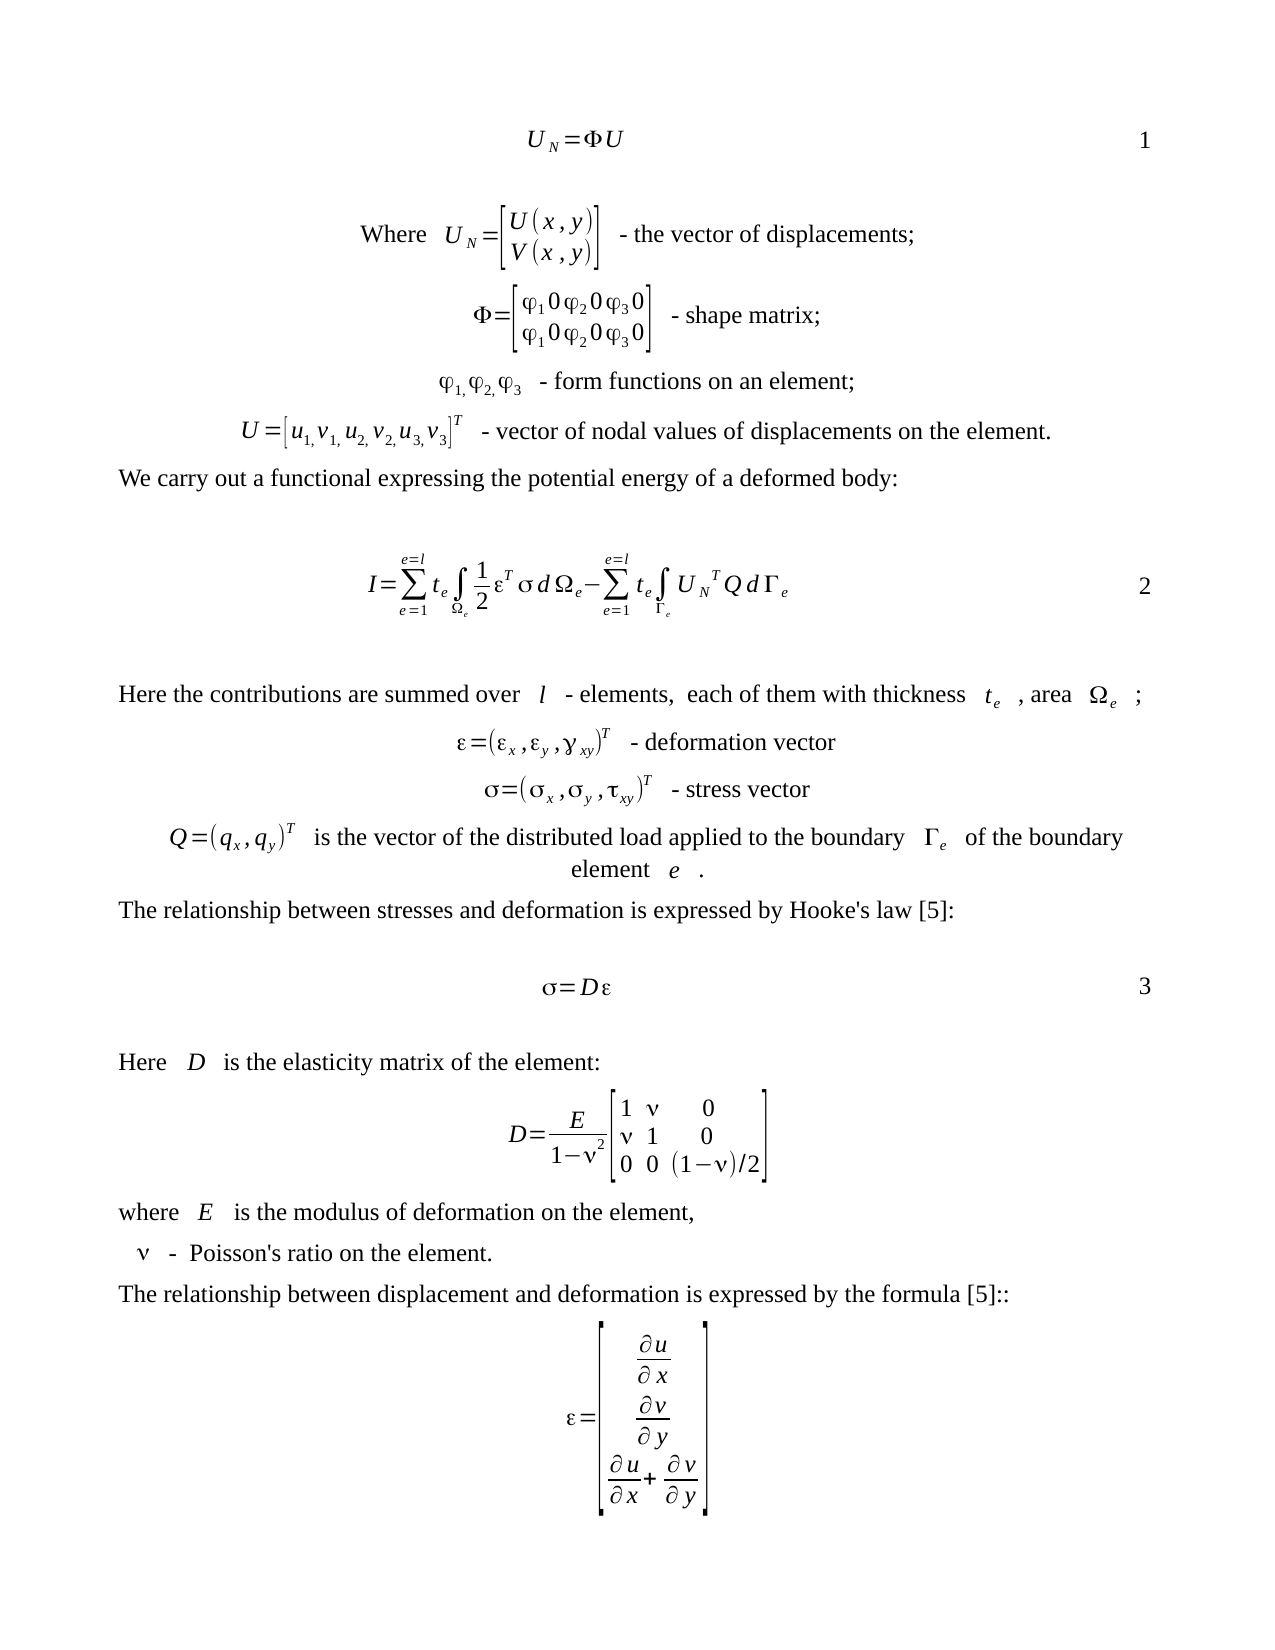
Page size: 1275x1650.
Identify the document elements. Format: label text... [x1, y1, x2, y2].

text The relationship between stresses and deformation is expressed by Hooke's law [5]: [118, 896, 1157, 924]
text - vector of nodal values of displacements on the element. [118, 411, 1157, 450]
table_header [118, 118, 1041, 174]
text - deformation vector [118, 724, 1157, 759]
text whereis the modulus of deformation on the element, [118, 1197, 1157, 1226]
text - shape matrix; [118, 283, 1157, 354]
table_header 2 [1041, 545, 1157, 638]
table_header [118, 545, 1041, 638]
text - Poisson's ratio on the element. [118, 1238, 1157, 1267]
text The relationship between displacement and deformation is expressed by the formula [5]:: [118, 1279, 1157, 1308]
table_header 1 [1041, 118, 1157, 174]
text Where- the vector of displacements; [118, 203, 1157, 271]
text We carry out a functional expressing the potential energy of a deformed body: [118, 463, 1157, 491]
table_header [118, 966, 1041, 1018]
text is the vector of the distributed load applied to the boundaryof the boundary element. [118, 819, 1157, 883]
text - form functions on an element; [118, 366, 1157, 398]
table_header 3 [1041, 966, 1157, 1018]
text Hereis the elasticity matrix of the element: [118, 1047, 1157, 1076]
text Here the contributions are summed over- elements, each of them with thickness, area; [118, 679, 1157, 712]
text - stress vector [118, 772, 1157, 807]
